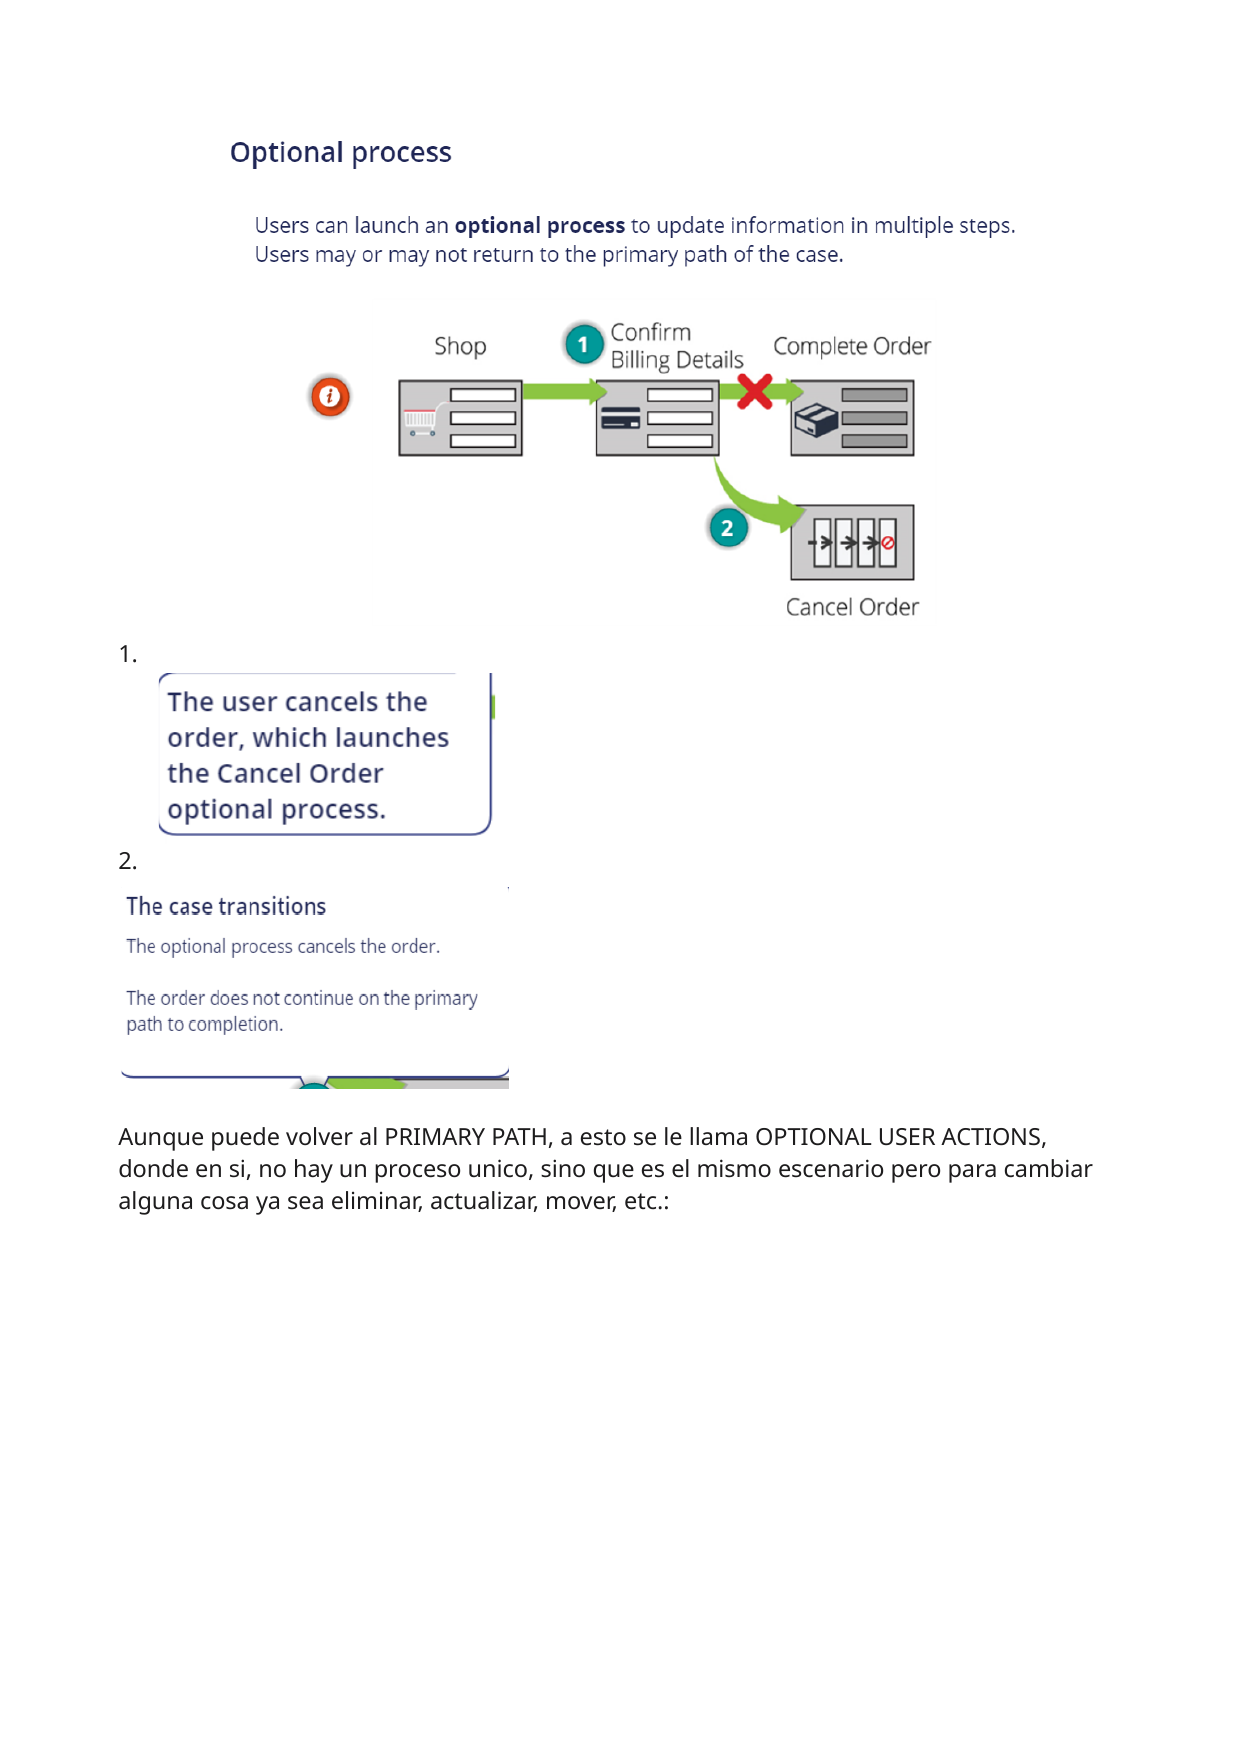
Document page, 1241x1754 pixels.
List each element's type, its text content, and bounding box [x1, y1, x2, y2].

text 1. [118, 118, 1122, 669]
text 2. [118, 669, 1122, 876]
text Aunque puede volver al PRIMARY PATH, a esto se le llama OPTIONAL USER ACTIONS, donde en si, no hay un proceso unico, sino que es el mismo escenario pero para cambiar alguna cosa ya sea eliminar, actualizar, mover, etc.: [118, 1120, 1122, 1216]
